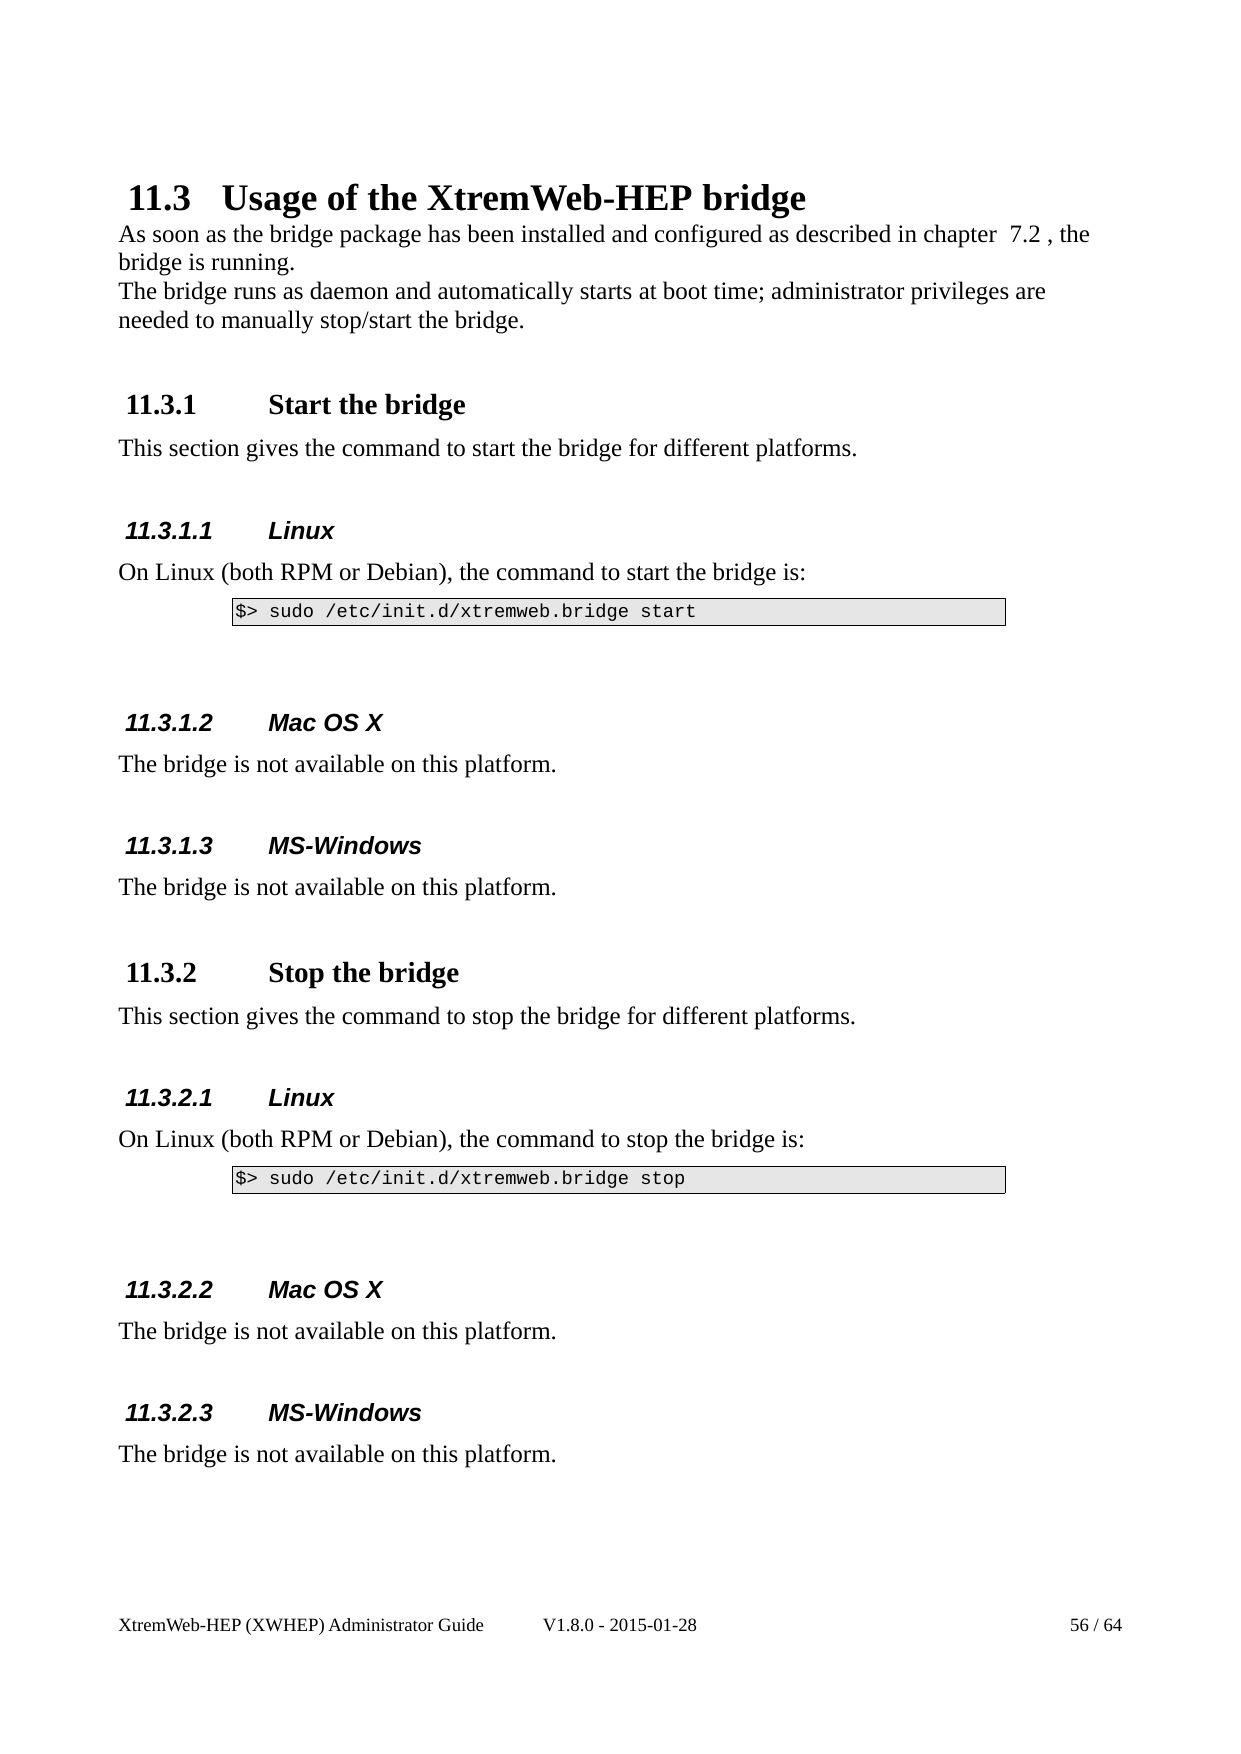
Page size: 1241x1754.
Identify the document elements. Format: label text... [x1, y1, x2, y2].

text On Linux (both RPM or Debian), the command to start the bridge is: [118, 557, 1122, 586]
text As soon as the bridge package has been installed and configured as described in chapter 7.2, the bridge is running. [118, 219, 1122, 276]
text $> sudo /etc/init.d/xtremweb.bridge stop [233, 1167, 1005, 1193]
text The bridge runs as daemon and automatically starts at boot time; administrator privileges are needed to manually stop/start the bridge. [118, 276, 1122, 334]
subtitle Start the bridge [118, 387, 1122, 421]
text On Linux (both RPM or Debian), the command to stop the bridge is: [118, 1124, 1122, 1153]
subtitle Mac OS X [118, 1275, 1122, 1303]
text This section gives the command to stop the bridge for different platforms. [118, 1001, 1122, 1029]
subtitle Stop the bridge [118, 955, 1122, 988]
subtitle Linux [118, 516, 1122, 544]
subtitle Mac OS X [118, 708, 1122, 736]
text $> sudo /etc/init.d/xtremweb.bridge start [233, 599, 1005, 625]
text The bridge is not available on this platform. [118, 1439, 1122, 1468]
subtitle Usage of the XtremWeb-HEP bridge [118, 176, 1122, 219]
text The bridge is not available on this platform. [118, 872, 1122, 901]
text The bridge is not available on this platform. [118, 749, 1122, 777]
text The bridge is not available on this platform. [118, 1316, 1122, 1345]
text This section gives the command to start the bridge for different platforms. [118, 433, 1122, 462]
subtitle Linux [118, 1083, 1122, 1112]
subtitle MS-Windows [118, 1398, 1122, 1427]
subtitle MS-Windows [118, 831, 1122, 860]
